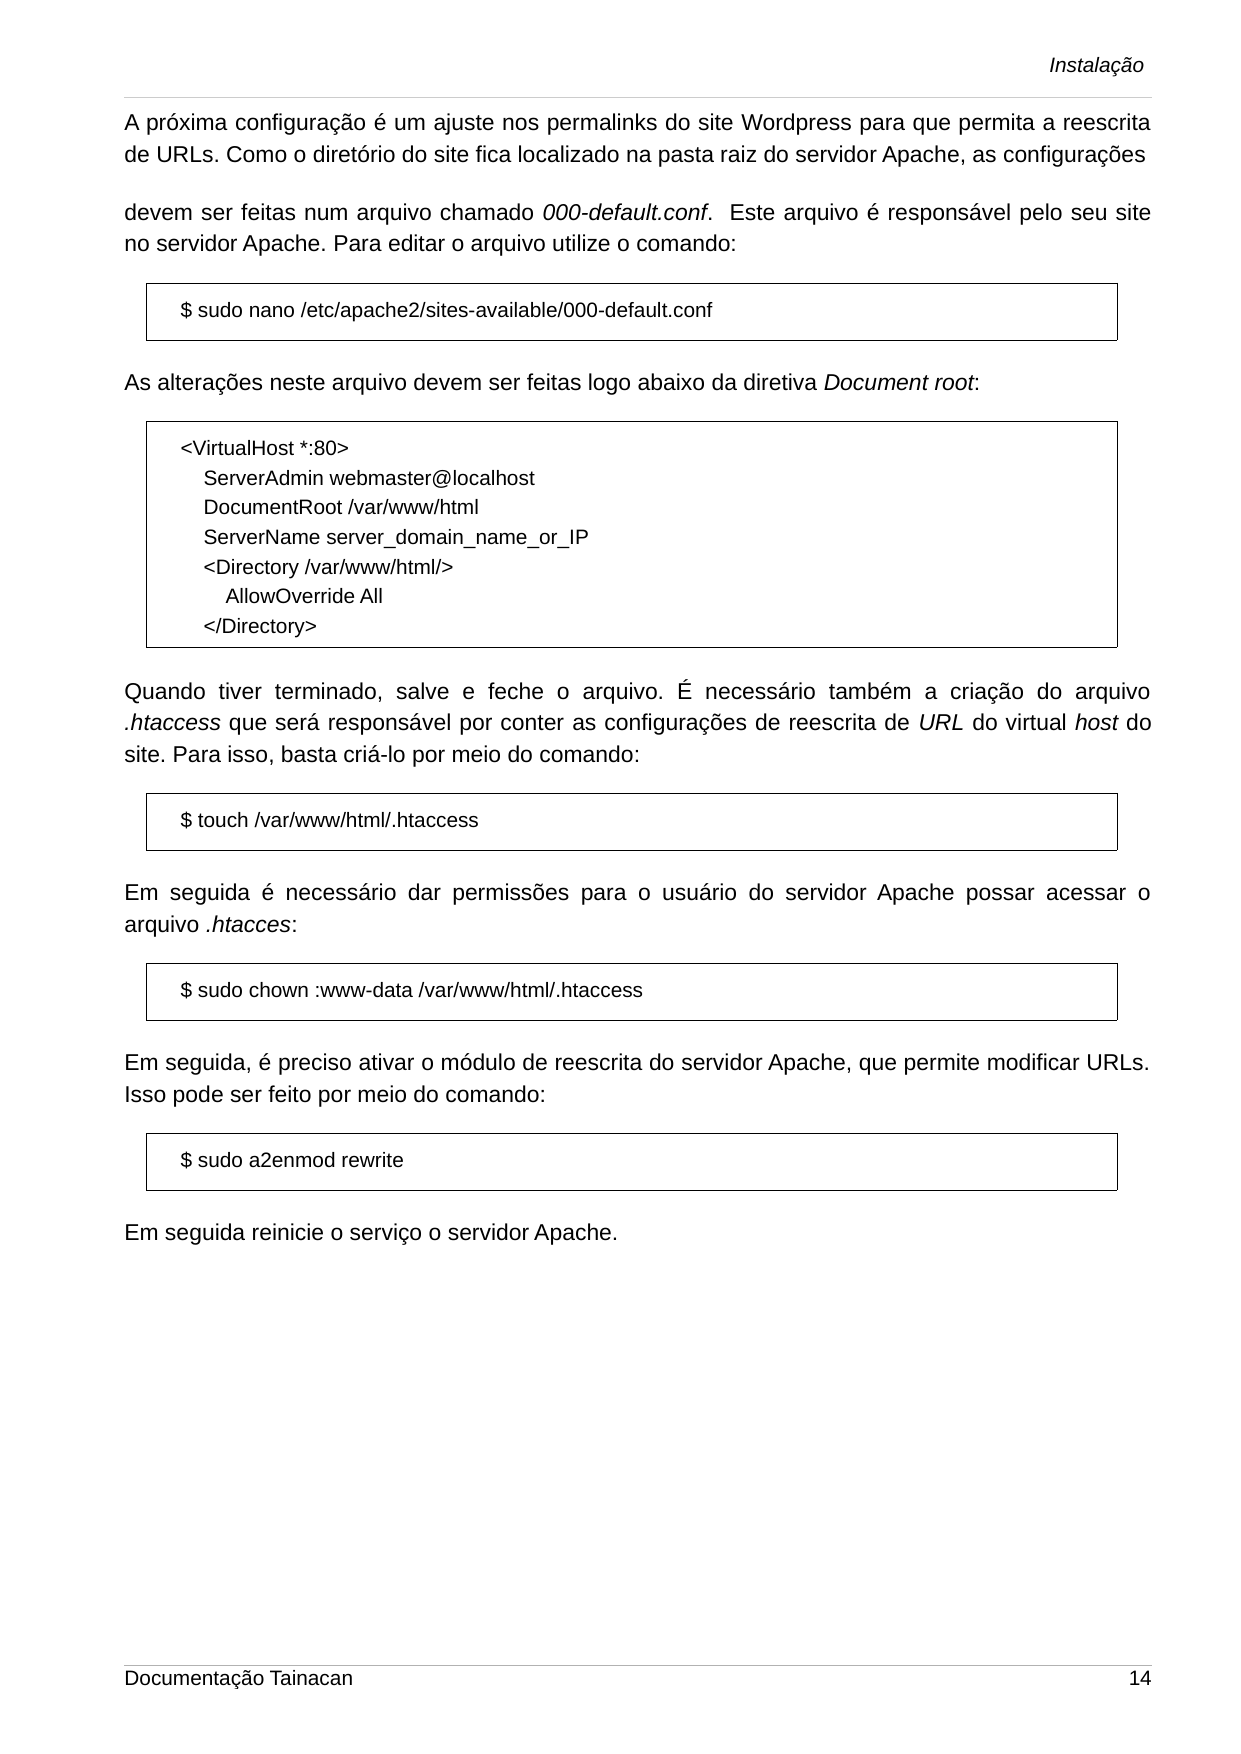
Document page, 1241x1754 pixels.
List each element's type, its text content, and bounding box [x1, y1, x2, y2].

list $ sudo chown :www-data /var/www/html/.htaccess [155, 972, 1108, 1002]
list AllowOverride All [155, 578, 1108, 608]
text Em seguida reinicie o serviço o servidor Apache. [124, 1219, 1152, 1246]
text A próxima configuração é um ajuste nos permalinks do site Wordpress para que permita a reescrita de URLs. Como o diretório do site fica localizado na pasta raiz do servidor Apache, as configurações [124, 109, 1152, 167]
text Em seguida, é preciso ativar o módulo de reescrita do servidor Apache, que permite modificar URLs. Isso pode ser feito por meio do comando: [124, 1049, 1152, 1107]
table_header Instalação [124, 47, 1152, 97]
list ServerAdmin webmaster@localhost [155, 460, 1108, 489]
list $ sudo a2enmod rewrite [155, 1142, 1108, 1172]
text Em seguida é necessário dar permissões para o usuário do servidor Apache possar acessar o arquivo .htacces: [124, 879, 1152, 937]
text Quando tiver terminado, salve e feche o arquivo. É necessário também a criação do arquivo .htaccess que será responsável por conter as configurações de reescrita de URL do virtual host do site. Para isso, basta criá-lo por meio do comando: [124, 678, 1152, 767]
list ServerName server_domain_name_or_IP [155, 519, 1108, 549]
list $ touch /var/www/html/.htaccess [155, 802, 1108, 832]
list $ sudo nano /etc/apache2/sites-available/000-default.conf [155, 292, 1108, 321]
list </Directory> [155, 608, 1108, 638]
list <Directory /var/www/html/> [155, 549, 1108, 578]
list DocumentRoot /var/www/html [155, 489, 1108, 519]
text As alterações neste arquivo devem ser feitas logo abaixo da diretiva Document root: [124, 369, 1152, 395]
list <VirtualHost *:80> [155, 430, 1108, 460]
text devem ser feitas num arquivo chamado 000-default.conf. Este arquivo é responsável pelo seu site no servidor Apache. Para editar o arquivo utilize o comando: [124, 199, 1152, 257]
